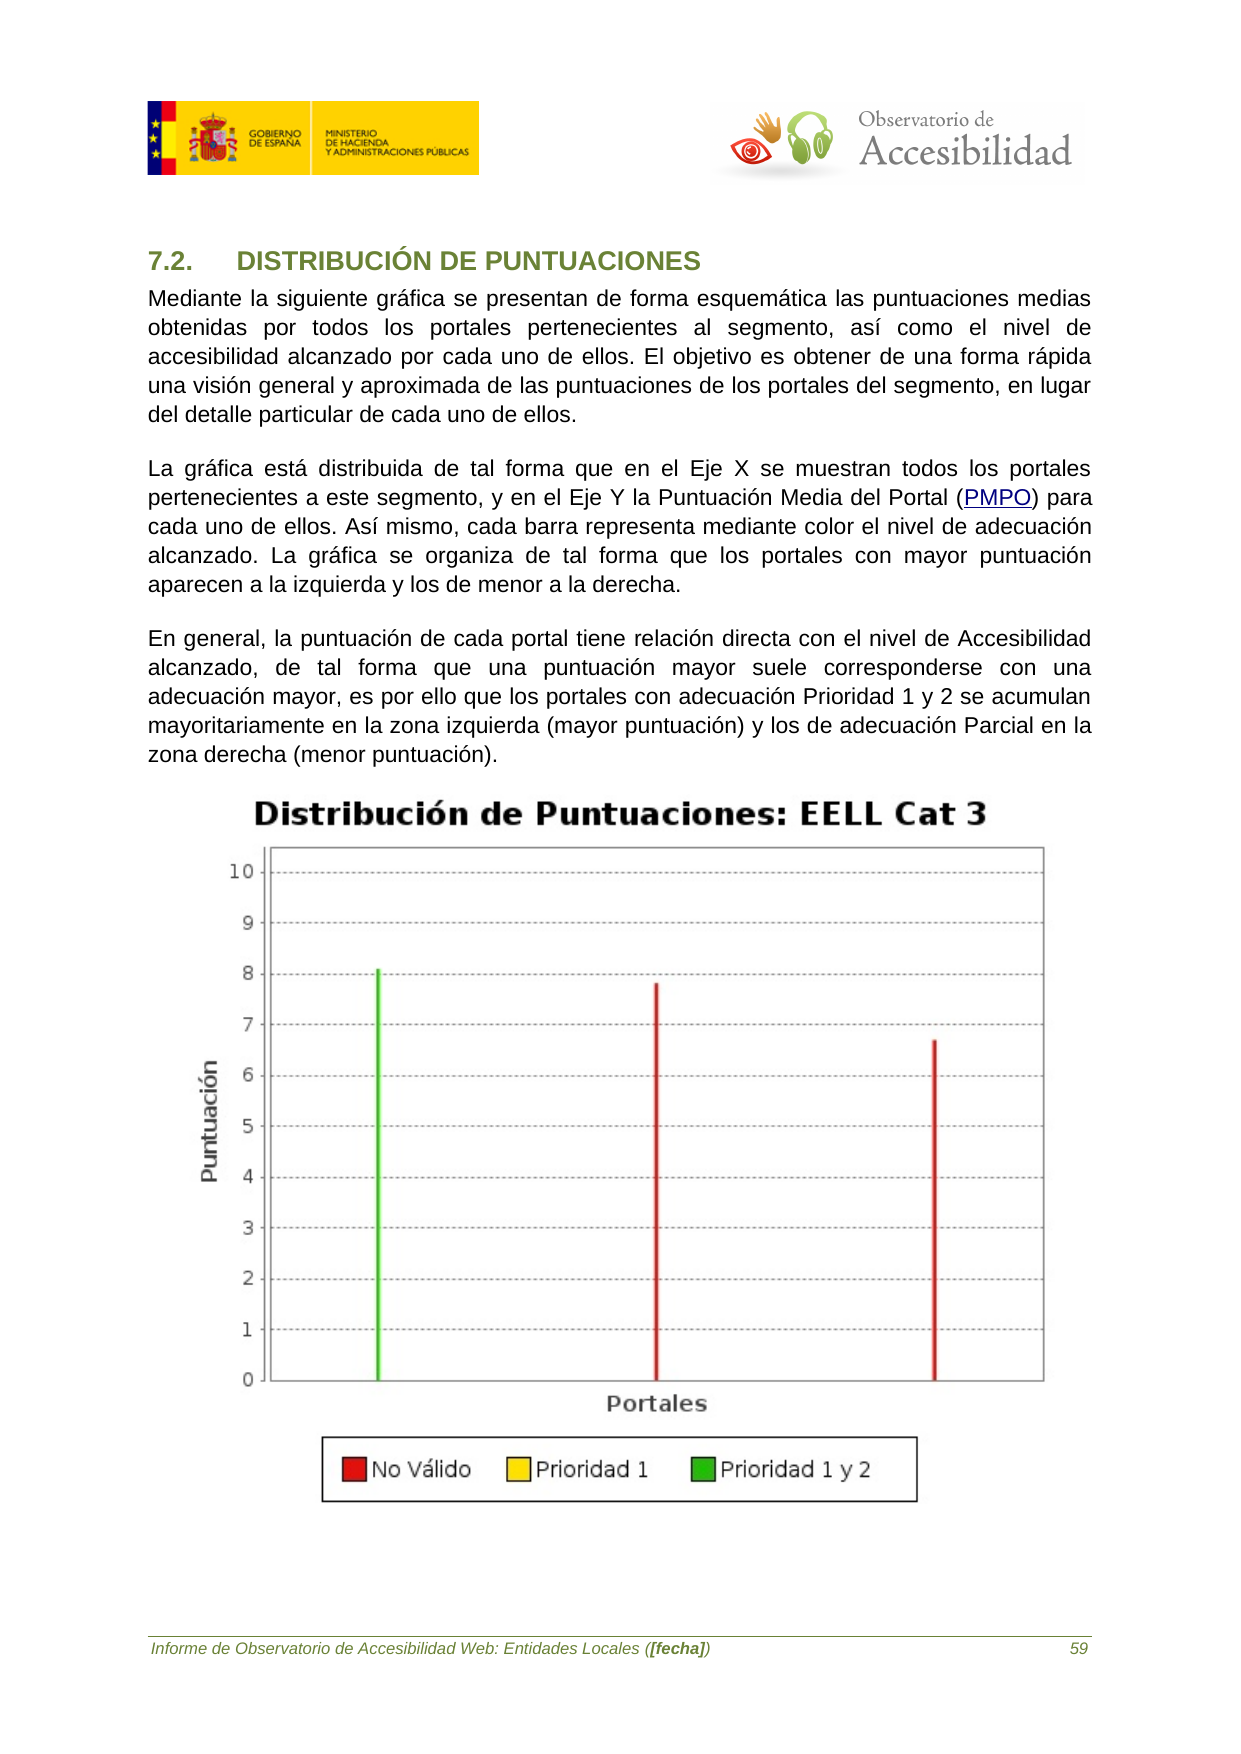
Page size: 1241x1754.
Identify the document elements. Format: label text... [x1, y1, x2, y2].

text Mediante la siguiente gráfica se presentan de forma esquemática las puntuaciones medias obtenidas por todos los portales pertenecientes al segmento, así como el nivel de accesibilidad alcanzado por cada uno de ellos. El objetivo es obtener de una forma rápida una visión general y aproximada de las puntuaciones de los portales del segmento, en lugar del detalle particular de cada uno de ellos. [148, 285, 1092, 427]
subtitle Distribución de puntuaciones [148, 245, 1092, 276]
text La gráfica está distribuida de tal forma que en el Eje X se muestran todos los portales pertenecientes a este segmento, y en el Eje Y la Puntuación Media del Portal (PMPO) para cada uno de ellos. Así mismo, cada barra representa mediante color el nivel de adecuación alcanzado. La gráfica se organiza de tal forma que los portales con mayor puntuación aparecen a la izquierda y los de menor a la derecha. [148, 455, 1092, 597]
picture [710, 102, 1086, 185]
picture [178, 794, 1062, 1504]
picture [147, 101, 479, 175]
text En general, la puntuación de cada portal tiene relación directa con el nivel de Accesibilidad alcanzado, de tal forma que una puntuación mayor suele corresponderse con una adecuación mayor, es por ello que los portales con adecuación Prioridad 1 y 2 se acumulan mayoritariamente en la zona izquierda (mayor puntuación) y los de adecuación Parcial en la zona derecha (menor puntuación). [148, 625, 1092, 767]
